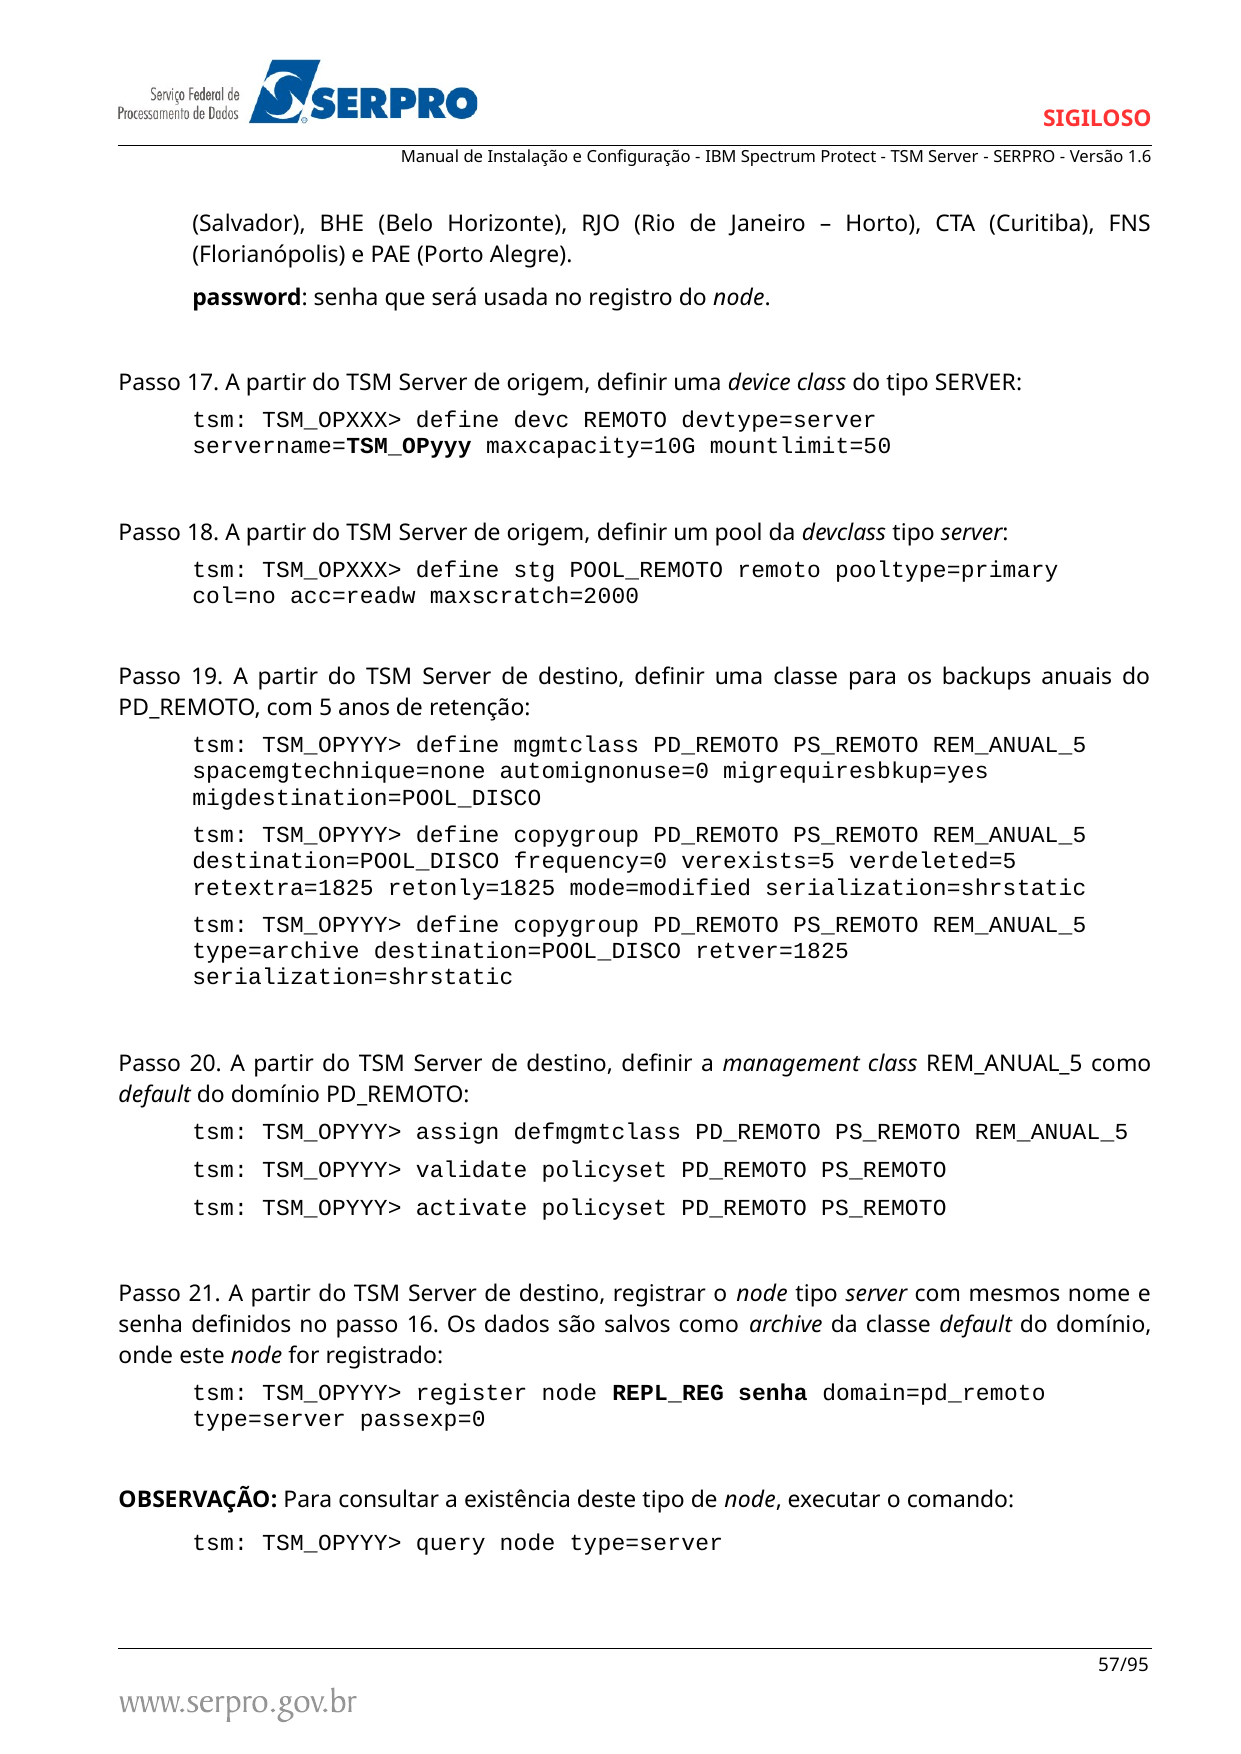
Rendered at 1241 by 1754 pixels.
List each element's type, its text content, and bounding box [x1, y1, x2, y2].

text tsm: TSM_OPYYY> register node REPL_REG senha domain=pd_remoto type=server passexp=0 [192, 1381, 1152, 1433]
text tsm: TSM_OPYYY> define mgmtclass PD_REMOTO PS_REMOTO REM_ANUAL_5 spacemgtechnique=none automignonuse=0 migrequiresbkup=yes migdestination=POOL_DISCO [192, 734, 1152, 812]
picture [118, 59, 478, 124]
text tsm: TSM_OPYYY> define copygroup PD_REMOTO PS_REMOTO REM_ANUAL_5 type=archive destination=POOL_DISCO retver=1825 serialization=shrstatic [192, 914, 1152, 992]
text tsm: TSM_OPXXX> define devc REMOTO devtype=server servername=TSM_OPyyy maxcapacity=10G mountlimit=50 [192, 409, 1152, 461]
text tsm: TSM_OPYYY> activate policyset PD_REMOTO PS_REMOTO [192, 1196, 1152, 1222]
text tsm: TSM_OPYYY> define copygroup PD_REMOTO PS_REMOTO REM_ANUAL_5 destination=POOL_DISCO frequency=0 verexists=5 verdeleted=5 retextra=1825 retonly=1825 mode=modified serialization=shrstatic [192, 824, 1152, 902]
text OBSERVAÇÃO: Para consultar a existência deste tipo de node, executar o comando: [118, 1483, 1152, 1514]
text Passo 19. A partir do TSM Server de destino, definir uma classe para os backups anuais do PD_REMOTO, com 5 anos de retenção: [118, 660, 1152, 722]
text Passo 18. A partir do TSM Server de origem, definir um pool da devclass tipo server: [118, 516, 1152, 547]
text tsm: TSM_OPYYY> assign defmgmtclass PD_REMOTO PS_REMOTO REM_ANUAL_5 [192, 1120, 1152, 1146]
text Passo 21. A partir do TSM Server de destino, registrar o node tipo server com mesmos nome e senha definidos no passo 16. Os dados são salvos como archive da classe default do domínio, onde este node for registrado: [118, 1277, 1152, 1370]
text tsm: TSM_OPYYY> validate policyset PD_REMOTO PS_REMOTO [192, 1158, 1152, 1184]
text tsm: TSM_OPYYY> query node type=server [118, 1526, 1152, 1557]
text password: senha que será usada no registro do node. [192, 281, 1152, 312]
text (Salvador), BHE (Belo Horizonte), RJO (Rio de Janeiro – Horto), CTA (Curitiba), FNS (Florianópolis) e PAE (Porto Alegre). [192, 207, 1152, 269]
text Passo 20. A partir do TSM Server de destino, definir a management class REM_ANUAL_5 como default do domínio PD_REMOTO: [118, 1046, 1152, 1108]
text Passo 17. A partir do TSM Server de origem, definir uma device class do tipo SERVER: [118, 366, 1152, 397]
text tsm: TSM_OPXXX> define stg POOL_REMOTO remoto pooltype=primary col=no acc=readw maxscratch=2000 [192, 558, 1152, 611]
